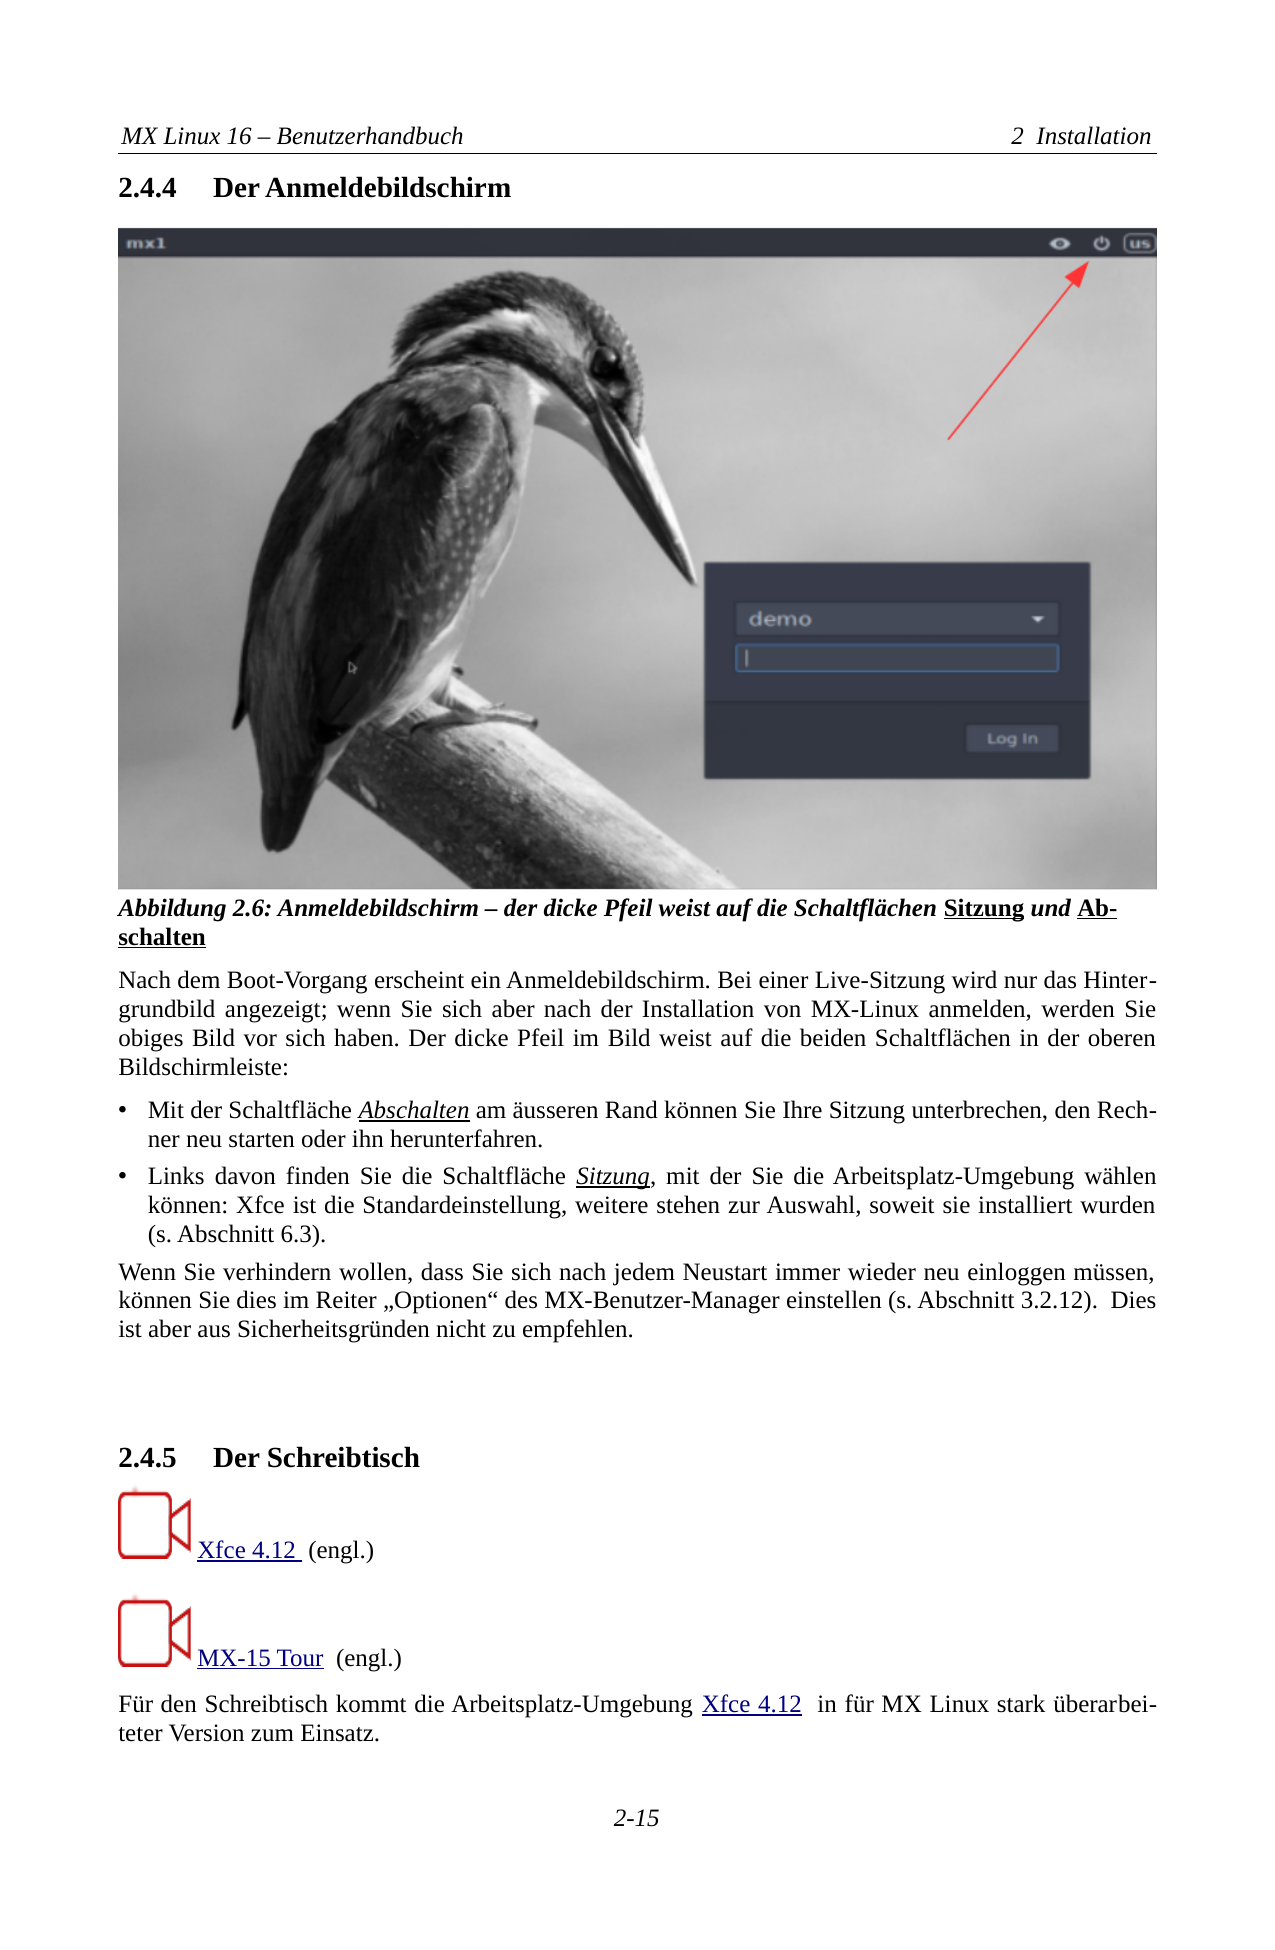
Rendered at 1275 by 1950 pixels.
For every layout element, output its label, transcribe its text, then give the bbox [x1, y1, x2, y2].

picture [118, 1473, 191, 1559]
list Mit der Schaltfläche Abschalten am äusseren Rand können Sie Ihre Sitzung unterbrechen, den Rech­ner neu starten oder ihn herunterfahren. [118, 1095, 1157, 1153]
text Abbildung 2.6: Anmeldebildschirm – der dicke Pfeil weist auf die Schaltflächen Sitzung und Ab­schal­ten [118, 893, 1157, 951]
picture [118, 218, 1157, 893]
list Links davon finden Sie die Schaltfläche Sitzung, mit der Sie die Arbeitsplatz-Umgebung wählen kön­nen: Xfce ist die Standardeinstellung, weitere stehen zur Auswahl, soweit sie installiert wurden (s. Ab­schnitt 6.3). [118, 1161, 1157, 1248]
text Wenn Sie verhindern wollen, dass Sie sich nach jedem Neustart immer wieder neu einloggen müssen, können Sie dies im Reiter „Optionen“ des MX-Benutzer-Manager einstellen (s. Abschnitt 3.2.12). Dies ist aber aus Sicherheitsgründen nicht zu empfehlen. [118, 1257, 1157, 1343]
text MX-15 Tour (engl.) [118, 1582, 1157, 1672]
subtitle 2.4.4 Der Anmeldebildschirm [118, 171, 1157, 204]
subtitle 2.4.5 Der Schreibtisch [118, 1440, 1157, 1474]
picture [118, 1581, 191, 1667]
text Für den Schreibtisch kommt die Arbeitsplatz-Umgebung Xfce 4.12 in für MX Linux stark überar­bei­teter Version zum Einsatz. [118, 1689, 1157, 1747]
text Nach dem Boot-Vorgang erscheint ein Anmeldebildschirm. Bei einer Live-Sitzung wird nur das Hinter­grundbild angezeigt; wenn Sie sich aber nach der Installation von MX-Linux anmelden, werden Sie obiges Bild vor sich haben. Der dicke Pfeil im Bild weist auf die beiden Schaltflächen in der oberen Bild­schirmleiste: [118, 965, 1157, 1080]
text Xfce 4.12 (engl.) [118, 1474, 1157, 1564]
